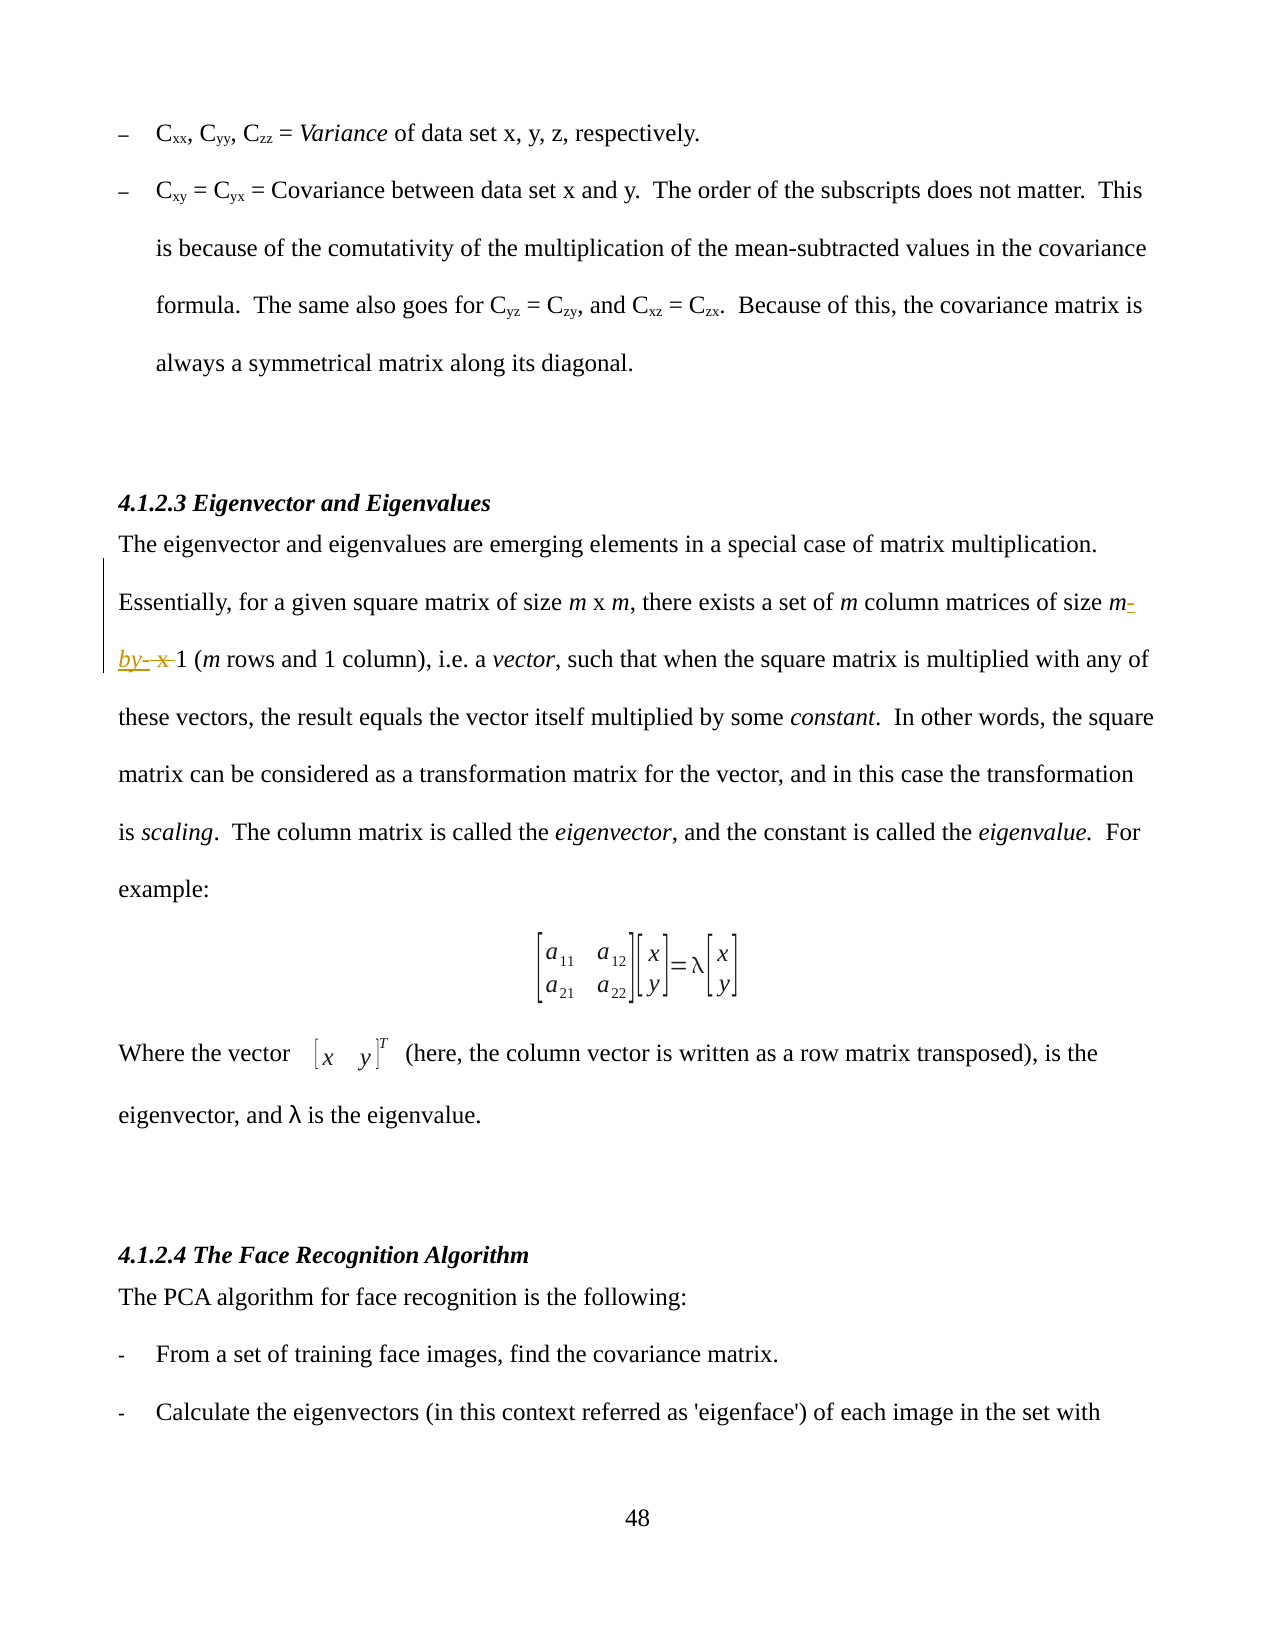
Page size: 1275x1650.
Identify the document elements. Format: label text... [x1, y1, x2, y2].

text The eigenvector and eigenvalues are emerging elements in a special case of matrix multiplication. Essentially, for a given square matrix of size m x m, there exists a set of m column matrices of size m-by-1 (m rows and 1 column), i.e. a vector, such that when the square matrix is multiplied with any of these vectors, the result equals the vector itself multiplied by some constant. In other words, the square matrix can be considered as a transformation matrix for the vector, and in this case the transformation is scaling. The column matrix is called the eigenvector, and the constant is called the eigenvalue. For example: [118, 529, 1157, 903]
subtitle 4.1.2.3 Eigenvector and Eigenvalues [118, 488, 1157, 517]
list Calculate the eigenvectors (in this context referred as 'eigenface') of each image in the set with [118, 1397, 1157, 1425]
list From a set of training face images, find the covariance matrix. [118, 1339, 1157, 1368]
subtitle 4.1.2.4 The Face Recognition Algorithm [118, 1241, 1157, 1269]
list Cxy = Cyx = Covariance between data set x and y. The order of the subscripts does not matter. This is because of the comutativity of the multiplication of the mean-subtracted values in the covariance formula. The same also goes for Cyz = Czy, and Cxz = Czx. Because of this, the covariance matrix is always a symmetrical matrix along its diagonal. [118, 176, 1157, 377]
text Where the vector (here, the column vector is written as a row matrix transposed), is the eigenvector, and λ is the eigenvalue. [118, 1034, 1157, 1129]
list Cxx, Cyy, Czz = Variance of data set x, y, z, respectively. [118, 118, 1157, 147]
text The PCA algorithm for face recognition is the following: [118, 1282, 1157, 1310]
